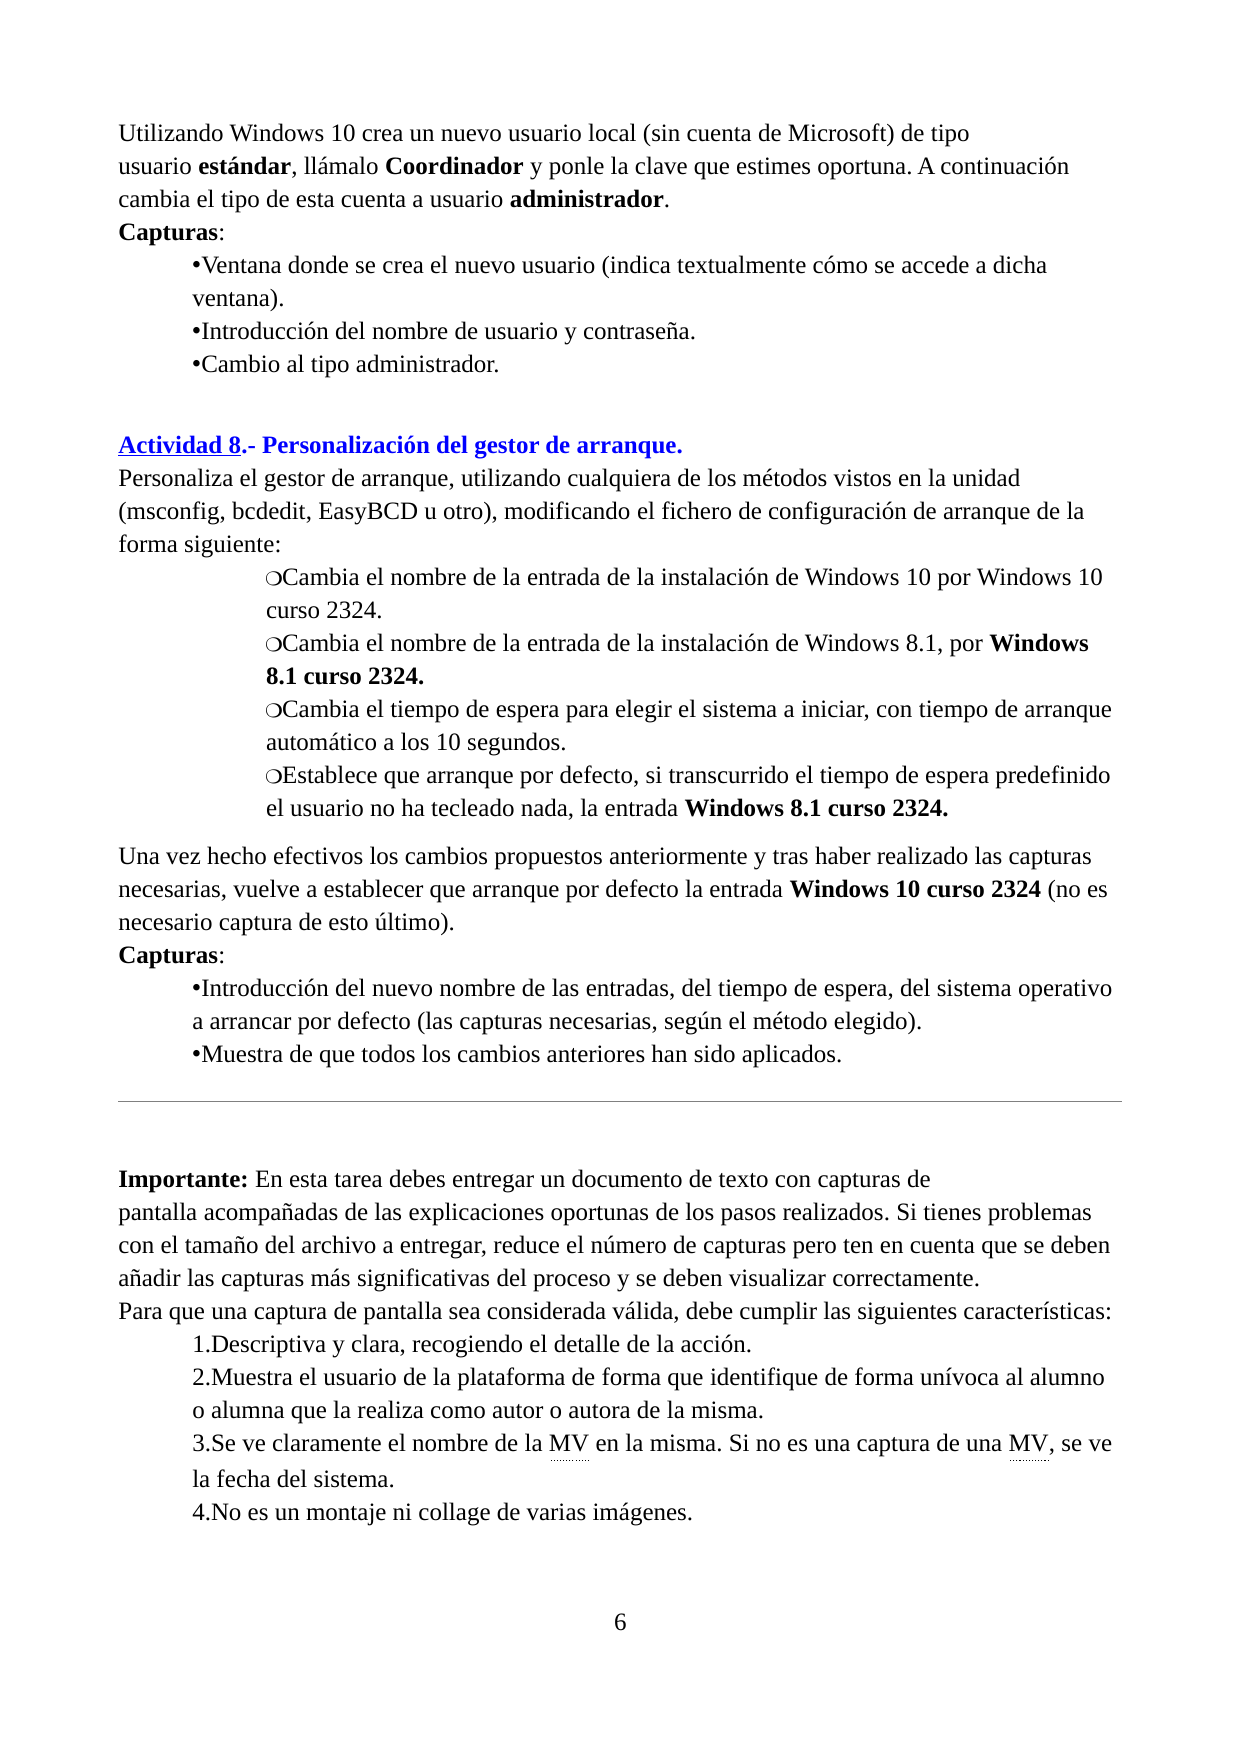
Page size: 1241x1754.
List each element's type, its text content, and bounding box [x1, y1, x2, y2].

text Personaliza el gestor de arranque, utilizando cualquiera de los métodos vistos en la unidad (msconfig, bcdedit, EasyBCD u otro), modificando el fichero de configuración de arranque de la forma siguiente: [118, 463, 1122, 558]
list Se ve claramente el nombre de la MV en la misma. Si no es una captura de una MV, se ve la fecha del sistema. [118, 1428, 1122, 1493]
text Actividad 8.- Personalización del gestor de arranque. [118, 397, 1122, 459]
list Introducción del nuevo nombre de las entradas, del tiempo de espera, del sistema operativo a arrancar por defecto (las capturas necesarias, según el método elegido). [118, 973, 1122, 1034]
list Descriptiva y clara, recogiendo el detalle de la acción. [118, 1329, 1122, 1358]
text Importante: En esta tarea debes entregar un documento de texto con capturas de pantalla acompañadas de las explicaciones oportunas de los pasos realizados. Si tienes problemas con el tamaño del archivo a entregar, reduce el número de capturas pero ten en cuenta que se deben añadir las capturas más significativas del proceso y se deben visualizar correctamente. [118, 1131, 1122, 1292]
list Introducción del nombre de usuario y contraseña. [118, 316, 1122, 345]
text Capturas: [118, 217, 1122, 246]
list Cambia el tiempo de espera para elegir el sistema a iniciar, con tiempo de arranque automático a los 10 segundos. [118, 694, 1122, 756]
list Establece que arranque por defecto, si transcurrido el tiempo de espera predefinido el usuario no ha tecleado nada, la entrada Windows 8.1 curso 2324. [118, 760, 1122, 822]
list No es un montaje ni collage de varias imágenes. [118, 1497, 1122, 1526]
list Ventana donde se crea el nuevo usuario (indica textualmente cómo se accede a dicha ventana). [118, 250, 1122, 312]
list Cambia el nombre de la entrada de la instalación de Windows 10 por Windows 10 curso 2324. [118, 562, 1122, 624]
text Una vez hecho efectivos los cambios propuestos anteriormente y tras haber realizado las capturas necesarias, vuelve a establecer que arranque por defecto la entrada Windows 10 curso 2324 (no es necesario captura de esto último). [118, 841, 1122, 936]
text Para que una captura de pantalla sea considerada válida, debe cumplir las siguientes características: [118, 1296, 1122, 1324]
list Muestra el usuario de la plataforma de forma que identifique de forma unívoca al alumno o alumna que la realiza como autor o autora de la misma. [118, 1362, 1122, 1424]
list Cambio al tipo administrador. [118, 349, 1122, 378]
text Utilizando Windows 10 crea un nuevo usuario local (sin cuenta de Microsoft) de tipo usuario estándar, llámalo Coordinador y ponle la clave que estimes oportuna. A continuación cambia el tipo de esta cuenta a usuario administrador. [118, 118, 1122, 213]
text Capturas: [118, 940, 1122, 968]
list Muestra de que todos los cambios anteriores han sido aplicados. [118, 1039, 1122, 1068]
list Cambia el nombre de la entrada de la instalación de Windows 8.1, por Windows 8.1 curso 2324. [118, 628, 1122, 690]
